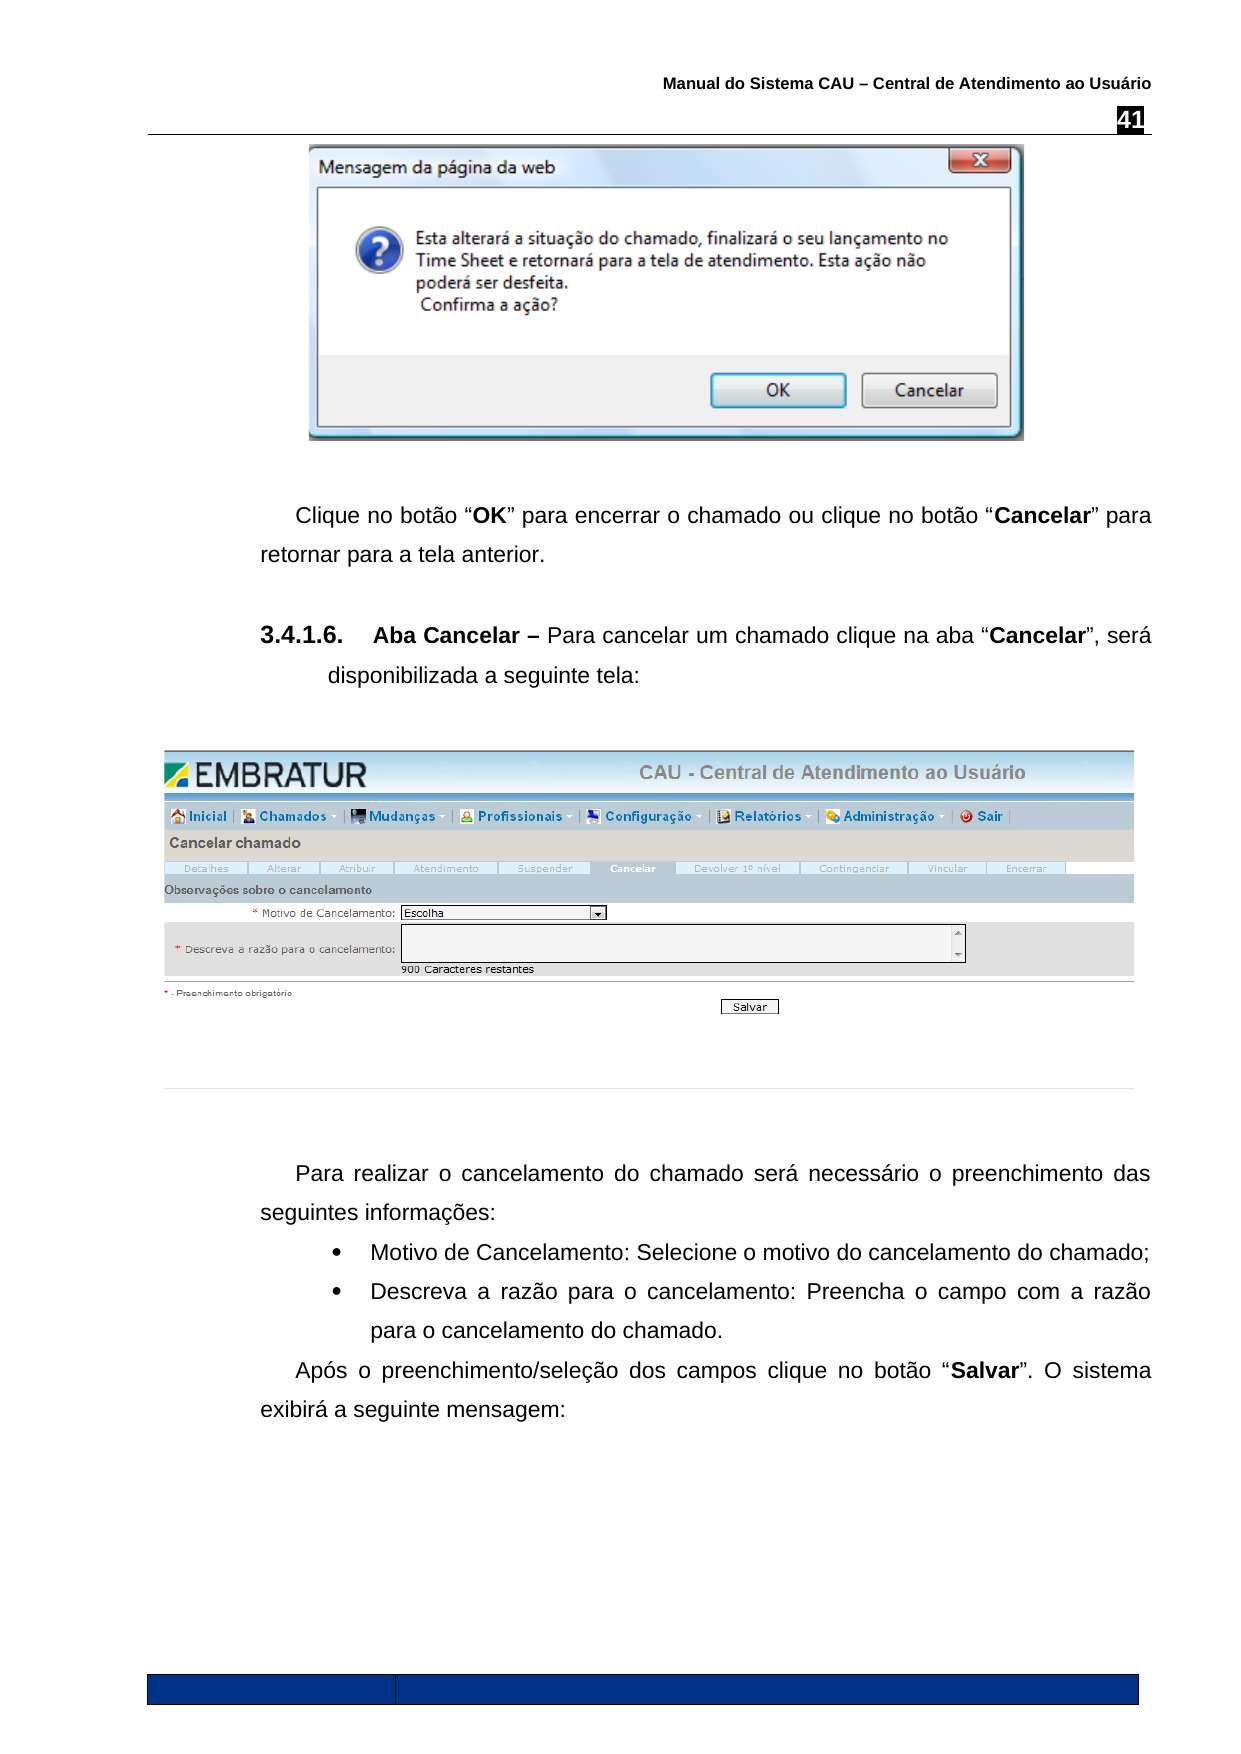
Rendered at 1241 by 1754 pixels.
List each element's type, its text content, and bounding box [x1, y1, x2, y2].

text Após o preenchimento/seleção dos campos clique no botão “Salvar”. O sistema exibirá a seguinte mensagem: [260, 1357, 1152, 1423]
list Aba Cancelar – Para cancelar um chamado clique na aba “Cancelar”, será disponibilizada a seguinte tela: [260, 620, 1152, 689]
picture [308, 144, 1025, 441]
list Motivo de Cancelamento: Selecione o motivo do cancelamento do chamado; [333, 1238, 1152, 1265]
picture [164, 750, 1135, 1098]
text Clique no botão “OK” para encerrar o chamado ou clique no botão “Cancelar” para retornar para a tela anterior. [260, 502, 1152, 568]
text Para realizar o cancelamento do chamado será necessário o preenchimento das seguintes informações: [260, 1159, 1152, 1225]
list Descreva a razão para o cancelamento: Preencha o campo com a razão para o cancelamento do chamado. [333, 1278, 1152, 1344]
